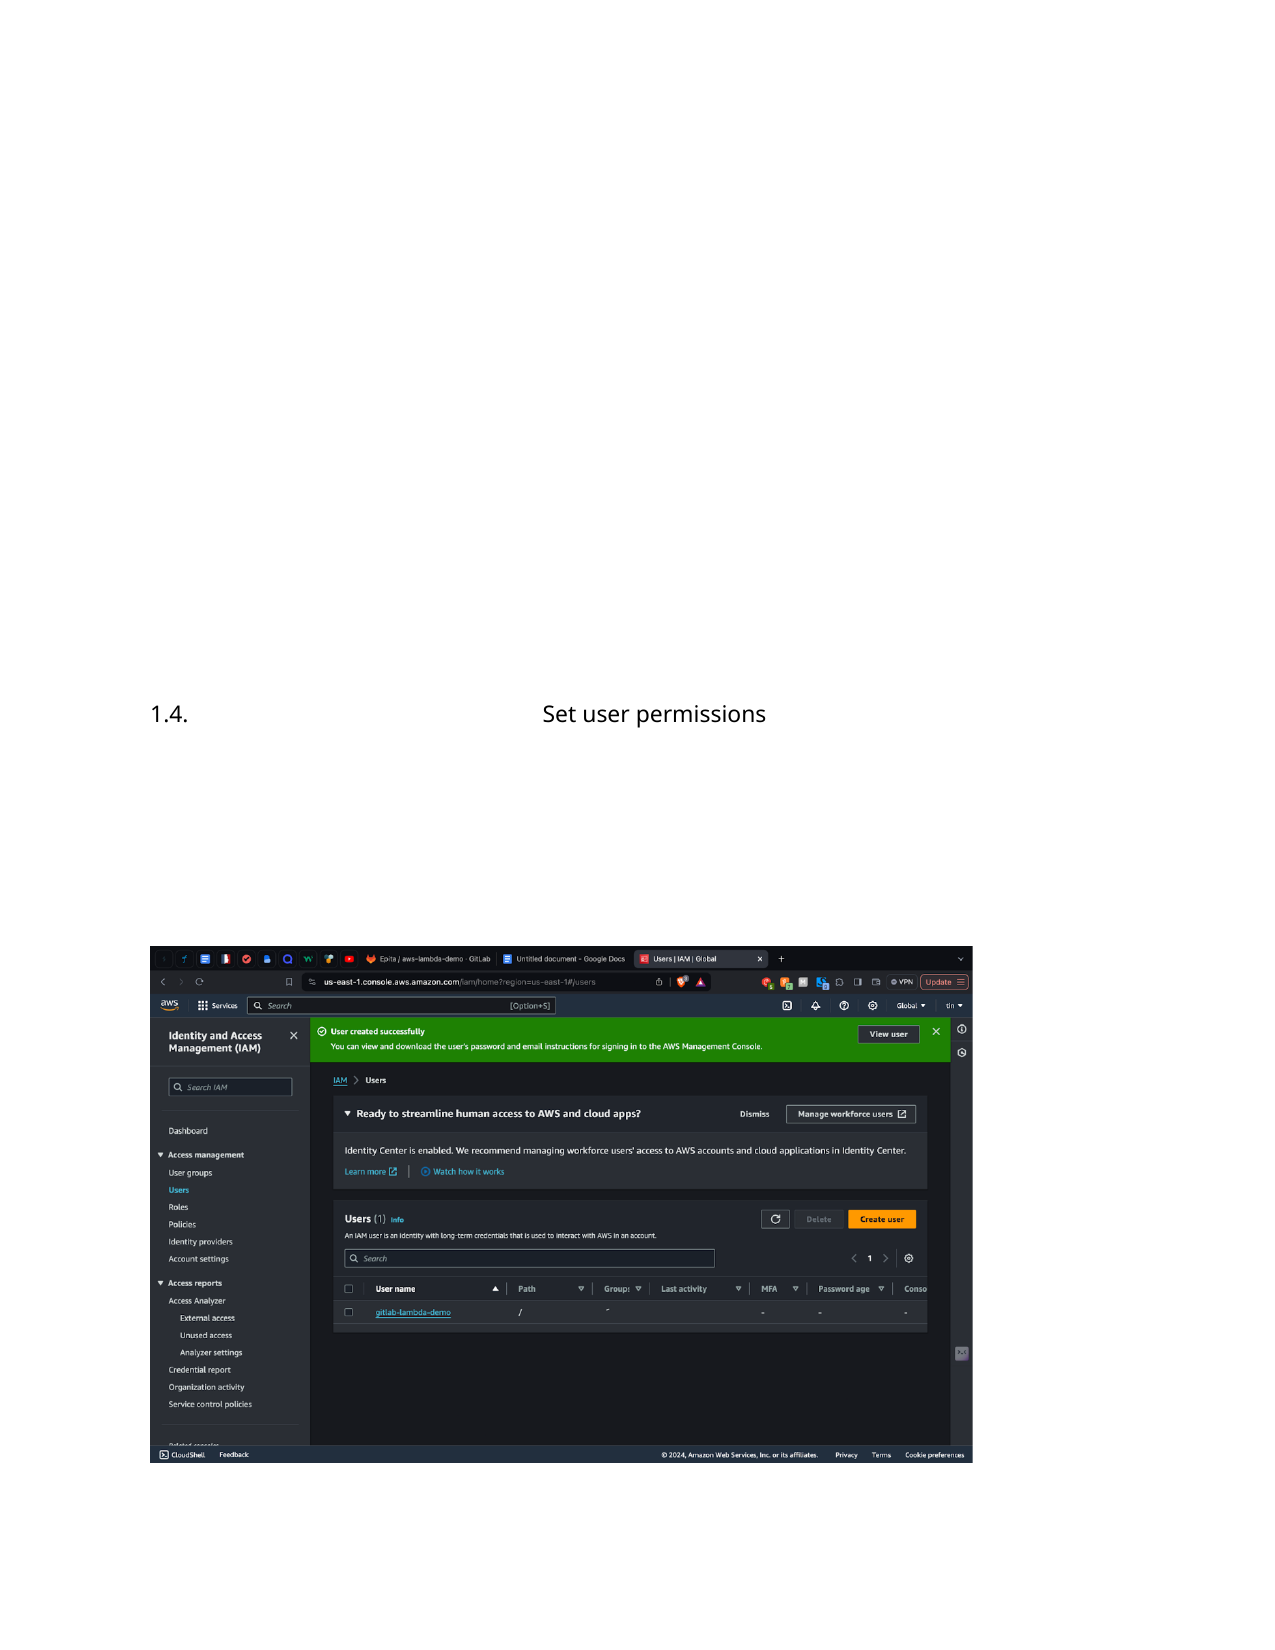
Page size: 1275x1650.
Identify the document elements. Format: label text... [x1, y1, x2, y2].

list Set user permissions [150, 698, 1125, 729]
